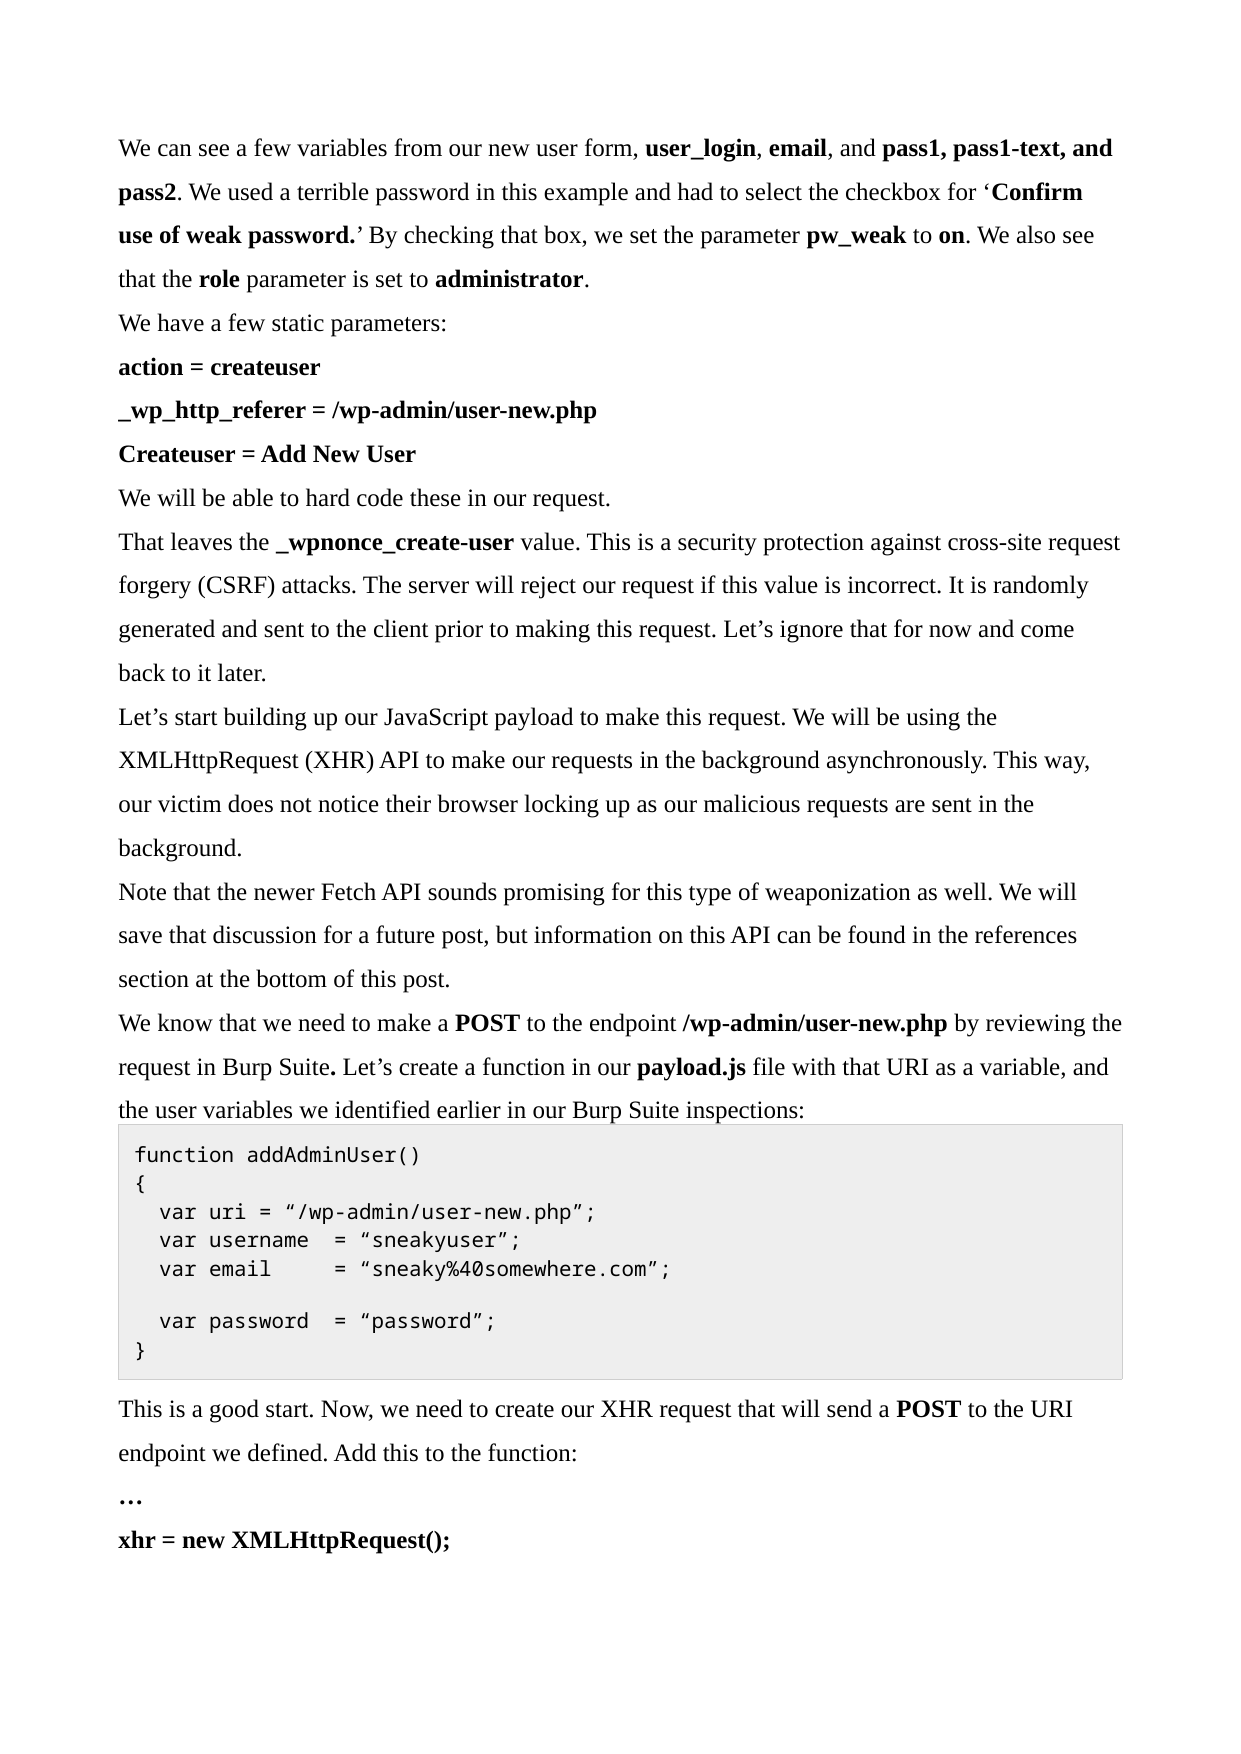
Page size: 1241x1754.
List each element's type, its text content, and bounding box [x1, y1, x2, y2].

text { [349, 1153, 355, 1161]
text var uri = “/wp-admin/user-new.php”; [119, 1181, 1122, 1210]
text { [212, 1153, 218, 1161]
text We can see a few variables from our new user form, user_login, email, and pass1, pass1-text, and pass2. We used a terrible password in this example and had to select the checkbox for ‘Confirm use of weak password.’ By checking that box, we set the parameter pw_weak to on. We also see that the role parameter is set to administrator. [118, 118, 1122, 293]
text Note that the newer Fetch API sounds promising for this type of weaponization as well. We will save that discussion for a future post, but information on this API can be found in the references section at the bottom of this post. [118, 862, 1122, 993]
text This is a good start. Now, we need to create our XHR request that will send a POST to the URI endpoint we defined. Add this to the function: [118, 1380, 1122, 1466]
text … xhr = new XMLHttpRequest(); [118, 1466, 1122, 1554]
text var email = “sneaky%40somewhere.com”; [119, 1238, 1122, 1267]
text function addAdminUser() [119, 1125, 1122, 1153]
text var username = “sneakyuser”; [119, 1210, 1122, 1238]
text { [262, 1153, 268, 1161]
text } [119, 1319, 1122, 1379]
text We know that we need to make a POST to the endpoint /wp-admin/user-new.php by reviewing the request in Burp Suite. Let’s create a function in our payload.js file with that URI as a variable, and the user variables we identified earlier in our Burp Suite inspections: [118, 993, 1122, 1124]
text { [299, 1153, 305, 1161]
text { [119, 1153, 1122, 1181]
text var password = “password”; [119, 1291, 1122, 1319]
text We have a few static parameters: action = createuser _wp_http_referer = /wp-admin/user-new.php Createuser = Add New User [118, 293, 1122, 468]
text { [149, 1153, 155, 1161]
text That leaves the _wpnonce_create-user value. This is a security protection against cross-site request forgery (CSRF) attacks. The server will reject our request if this value is incorrect. It is randomly generated and sent to the client prior to making this request. Let’s ignore that for now and come back to it later. [118, 512, 1122, 687]
text Let’s start building up our JavaScript payload to make this request. We will be using the XMLHttpRequest (XHR) API to make our requests in the background asynchronously. This way, our victim does not notice their browser locking up as our malicious requests are sent in the background. [118, 687, 1122, 862]
text We will be able to hard code these in our request. [118, 468, 1122, 512]
text { [274, 1153, 280, 1161]
